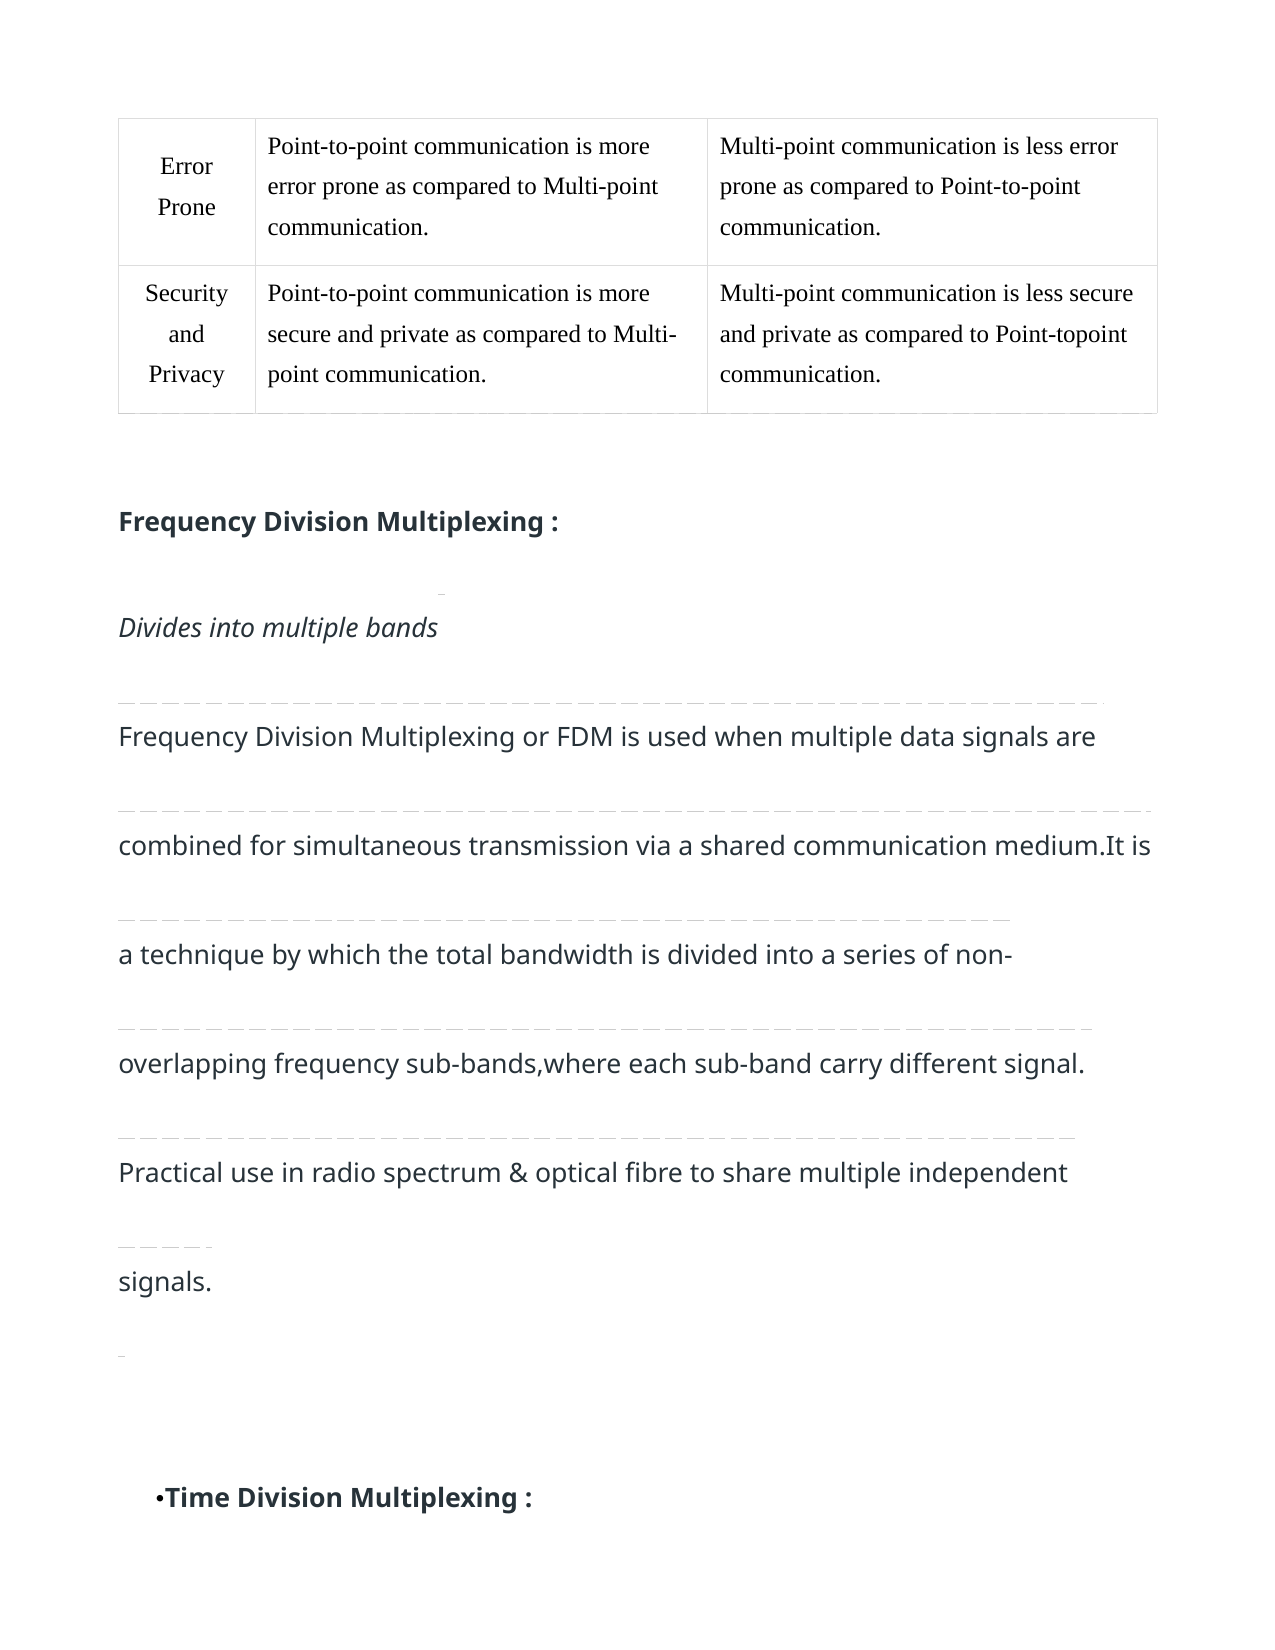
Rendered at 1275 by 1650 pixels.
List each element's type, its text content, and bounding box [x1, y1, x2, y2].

table_cell Security and Privacy [119, 266, 255, 413]
table_header Multi-point communication is less error prone as compared to Point-to-point communication. [708, 119, 1157, 265]
list Time Division Multiplexing : [156, 1479, 1157, 1515]
table_header Point-to-point communication is more error prone as compared to Multi-point communication. [256, 119, 707, 265]
table_cell Point-to-point communication is more secure and private as compared to Multi-point communication. [256, 266, 707, 413]
table_cell Multi-point communication is less secure and private as compared to Point-topoint communication. [708, 266, 1157, 413]
table_header Error Prone [119, 119, 255, 265]
text Frequency Division Multiplexing : [118, 503, 1157, 539]
text Divides into multiple bands Frequency Division Multiplexing or FDM is used when multiple data signals are combined for simultaneous transmission via a shared communication medium.It is a technique by which the total bandwidth is divided into a series of non-overlapping frequency sub-bands,where each sub-band carry different signal. Practical use in radio spectrum & optical fibre to share multiple independent signals. [118, 594, 1157, 1407]
